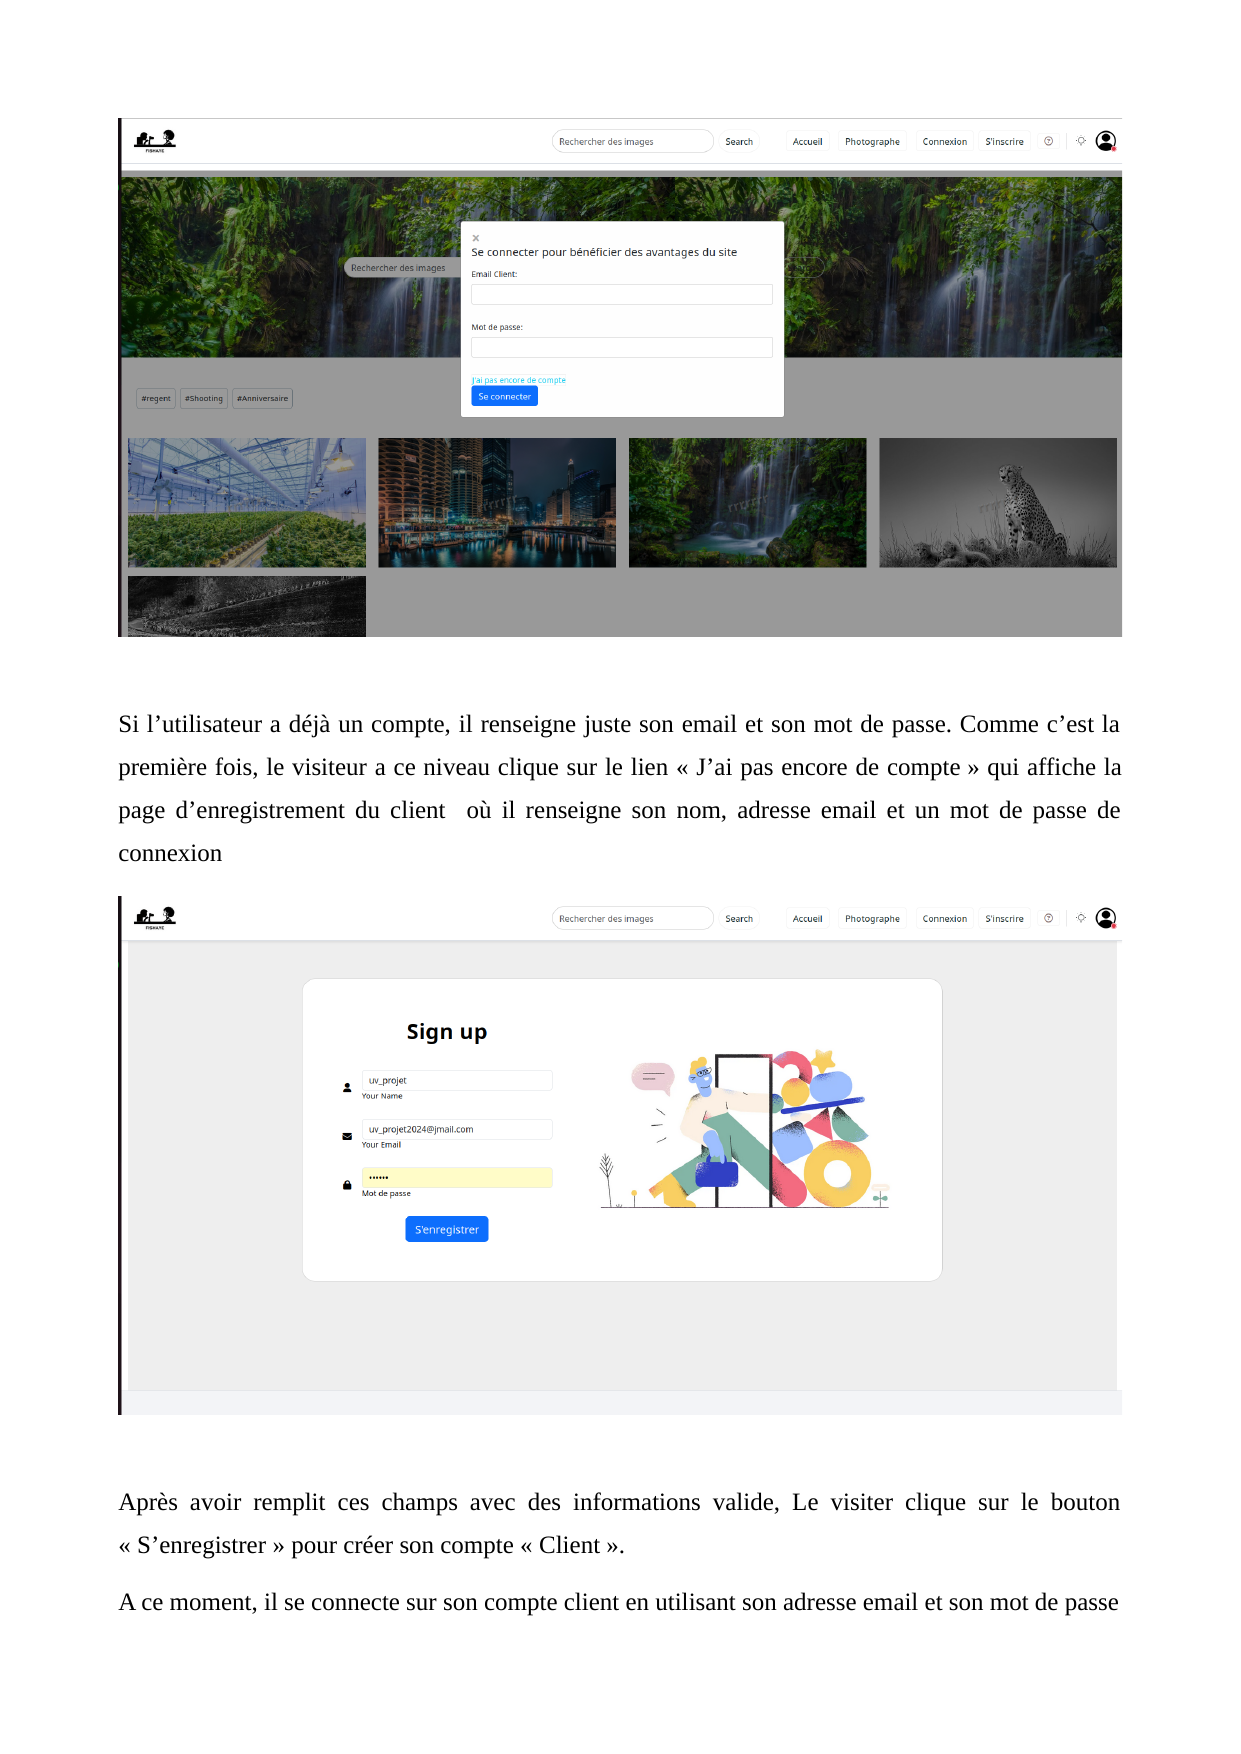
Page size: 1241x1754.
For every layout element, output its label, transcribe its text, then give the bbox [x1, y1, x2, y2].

picture [118, 896, 1123, 1415]
text Après avoir remplit ces champs avec des informations valide, Le visiter clique sur le bouton « S’enregistrer » pour créer son compte « Client ». [118, 1487, 1122, 1558]
text Si l’utilisateur a déjà un compte, il renseigne juste son email et son mot de passe. Comme c’est la première fois, le visiteur a ce niveau clique sur le lien « J’ai pas encore de compte » qui affiche la page d’enregistrement du client où il renseigne son nom, adresse email et un mot de passe de connexion [118, 709, 1122, 867]
picture [118, 118, 1123, 637]
text A ce moment, il se connecte sur son compte client en utilisant son adresse email et son mot de passe [118, 1587, 1122, 1616]
